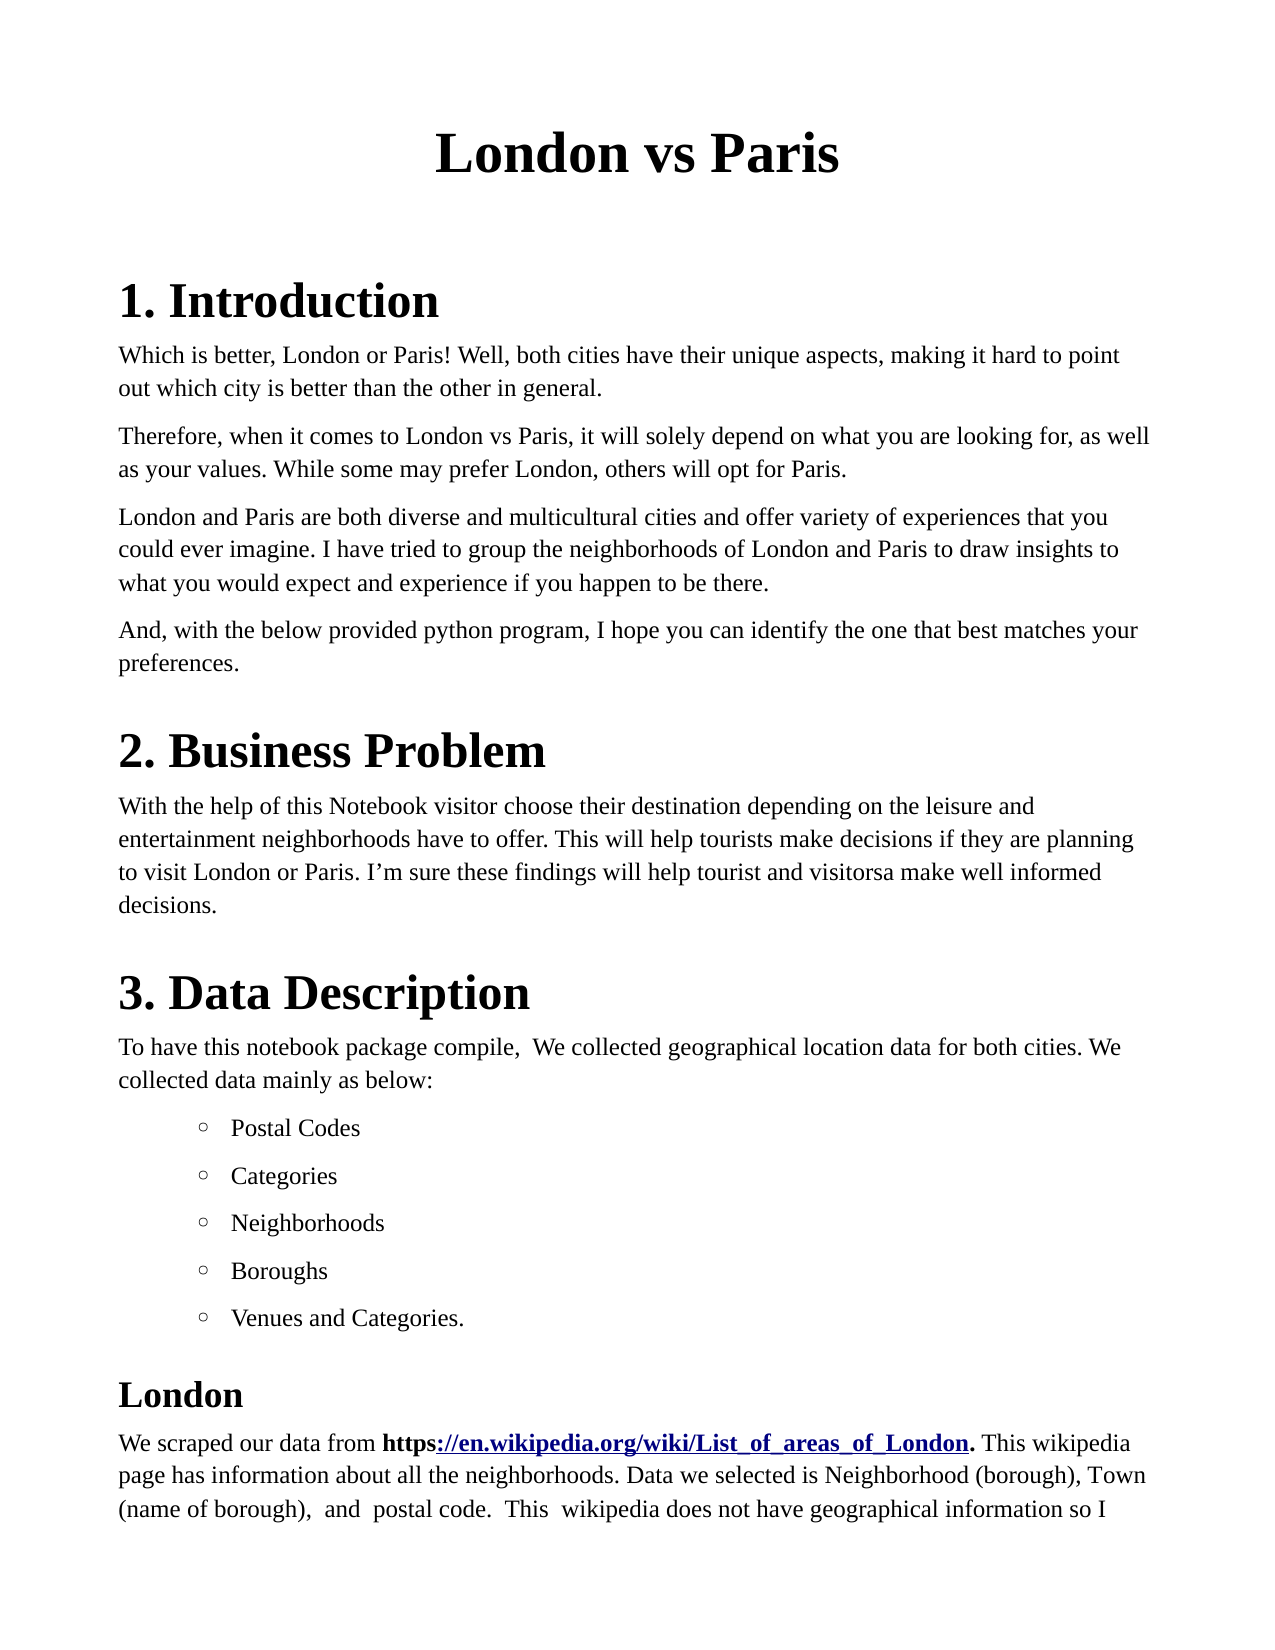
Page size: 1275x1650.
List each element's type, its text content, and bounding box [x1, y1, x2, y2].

list Venues and Categories. [193, 1303, 1157, 1332]
text London and Paris are both diverse and multicultural cities and offer variety of experiences that you could ever imagine. I have tried to group the neighborhoods of London and Paris to draw insights to what you would expect and experience if you happen to be there. [118, 502, 1157, 596]
text And, with the below provided python program, I hope you can identify the one that best matches your preferences. [118, 615, 1157, 677]
list Neighborhoods [193, 1208, 1157, 1237]
subtitle 1. Introduction [118, 270, 1157, 328]
text With the help of this Notebook visitor choose their destination depending on the leisure and entertainment neighborhoods have to offer. This will help tourists make decisions if they are planning to visit London or Paris. I’m sure these findings will help tourist and visitorsa make well informed decisions. [118, 791, 1157, 919]
text Therefore, when it comes to London vs Paris, it will solely depend on what you are looking for, as well as your values. While some may prefer London, others will opt for Paris. [118, 421, 1157, 483]
subtitle London [118, 1372, 1157, 1415]
list Categories [193, 1161, 1157, 1189]
text Which is better, London or Paris! Well, both cities have their unique aspects, making it hard to point out which city is better than the other in general. [118, 340, 1157, 402]
text To have this notebook package compile, We collected geographical location data for both cities. We collected data mainly as below: [118, 1032, 1157, 1094]
subtitle 2. Business Problem [118, 721, 1157, 778]
subtitle 3. Data Description [118, 962, 1157, 1020]
list Postal Codes [193, 1113, 1157, 1142]
subtitle London vs Paris [118, 118, 1157, 185]
list Boroughs [193, 1256, 1157, 1285]
text We scraped our data from https://en.wikipedia.org/wiki/List_of_areas_of_London. This wikipedia page has information about all the neighborhoods. Data we selected is Neighborhood (borough), Town (name of borough), and postal code. This wikipedia does not have geographical information so I [118, 1428, 1157, 1522]
